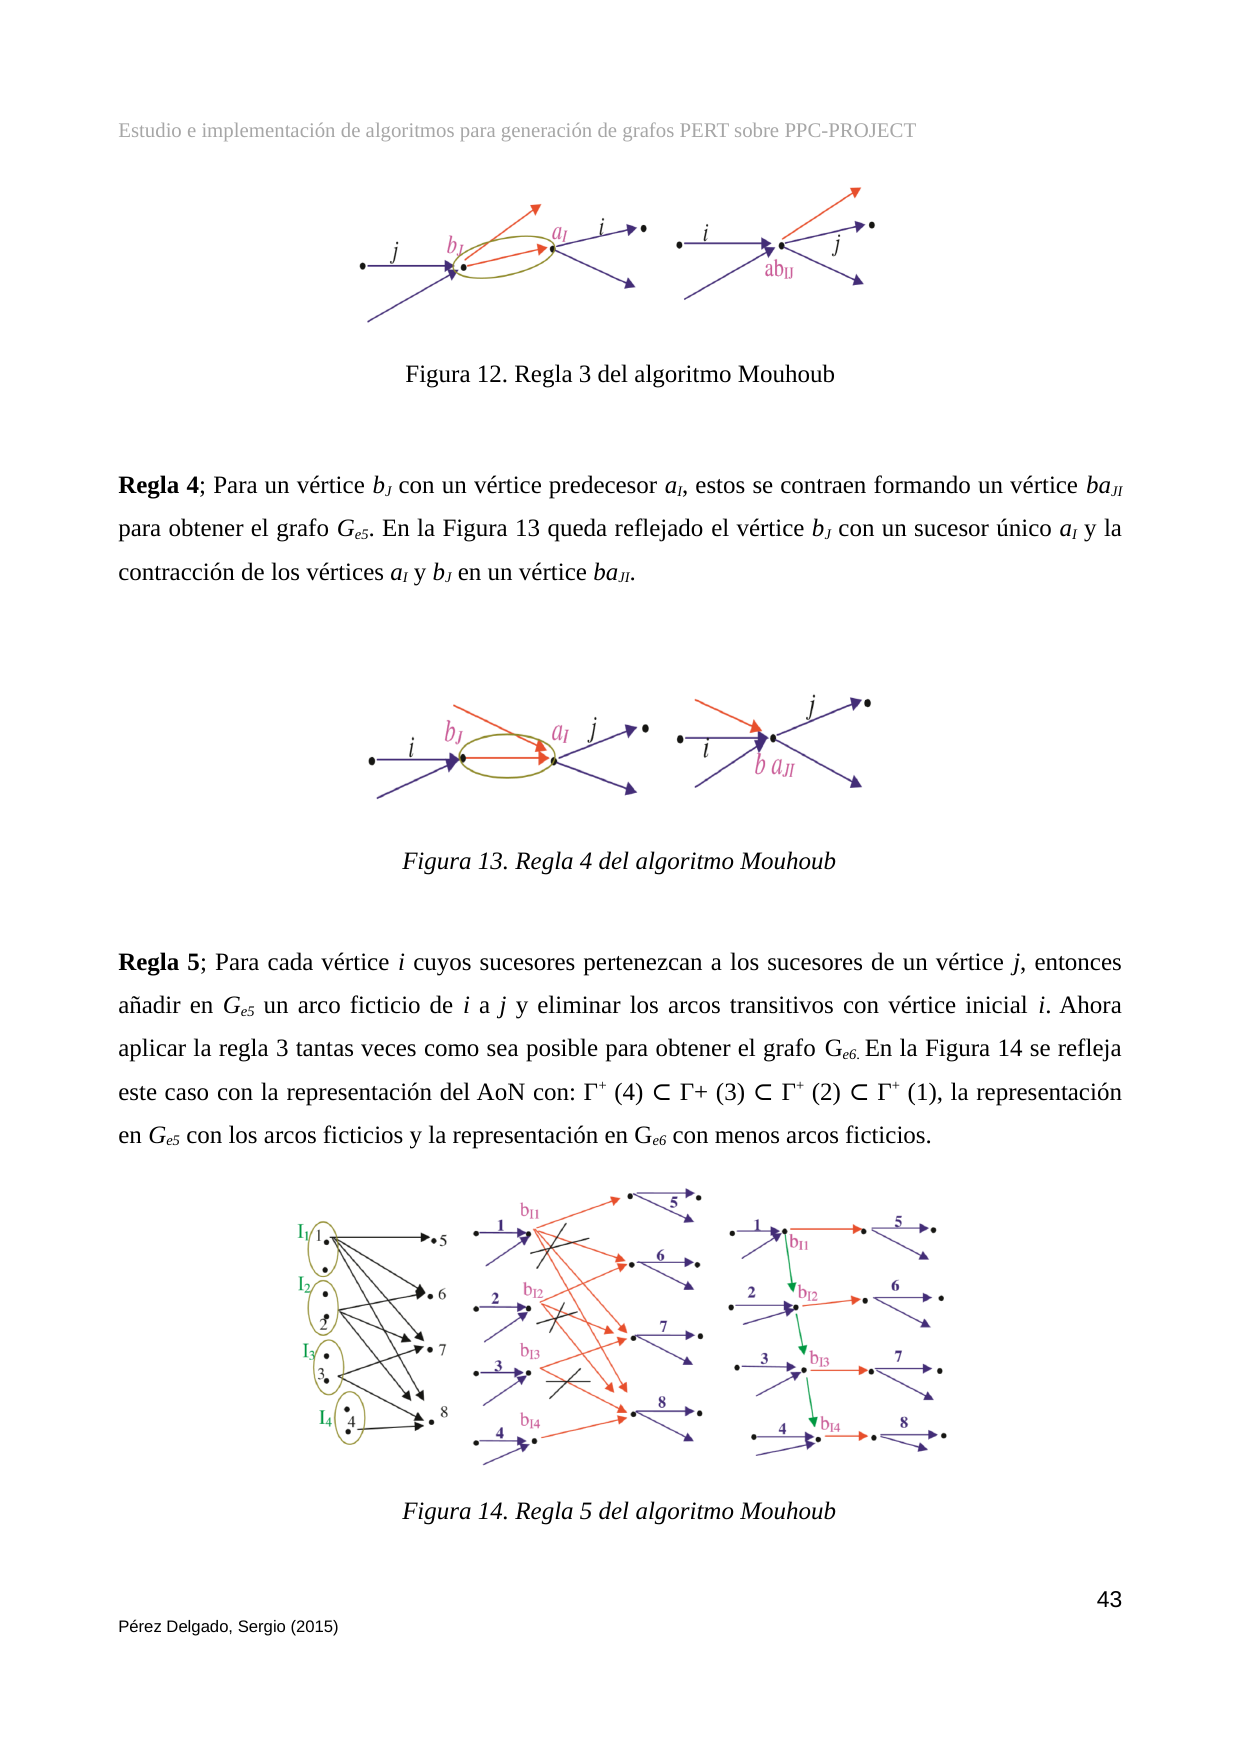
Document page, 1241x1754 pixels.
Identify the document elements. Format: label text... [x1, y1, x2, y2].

text Figura 13. Regla 4 del algoritmo Mouhoub [118, 846, 1122, 875]
picture [352, 664, 889, 821]
picture [282, 1175, 958, 1471]
text Regla 4; Para un vértice bJ con un vértice predecesor aI, estos se contraen formando un vértice baJI para obtener el grafo Ge5. En la Figura 13 queda reflejado el vértice bJ con un sucesor único aI y la contracción de los vértices aI y bJ en un vértice baJI. [118, 470, 1122, 585]
text Regla 5; Para cada vértice i cuyos sucesores pertenezcan a los sucesores de un vértice j, entonces añadir en Ge5 un arco ficticio de i a j y eliminar los arcos transitivos con vértice inicial i. Ahora aplicar la regla 3 tantas veces como sea posible para obtener el grafo Ge6. En la Figura 14 se refleja este caso con la representación del AoN con: Γ+ (4) ⊂ Γ+ (3) ⊂ Γ+ (2) ⊂ Γ+ (1), la representación en Ge5 con los arcos ficticios y la representación en Ge6 con menos arcos ficticios. [118, 947, 1122, 1148]
text Figura 14. Regla 5 del algoritmo Mouhoub [118, 1496, 1122, 1525]
picture [350, 177, 891, 334]
text Figura 12. Regla 3 del algoritmo Mouhoub [118, 359, 1122, 388]
